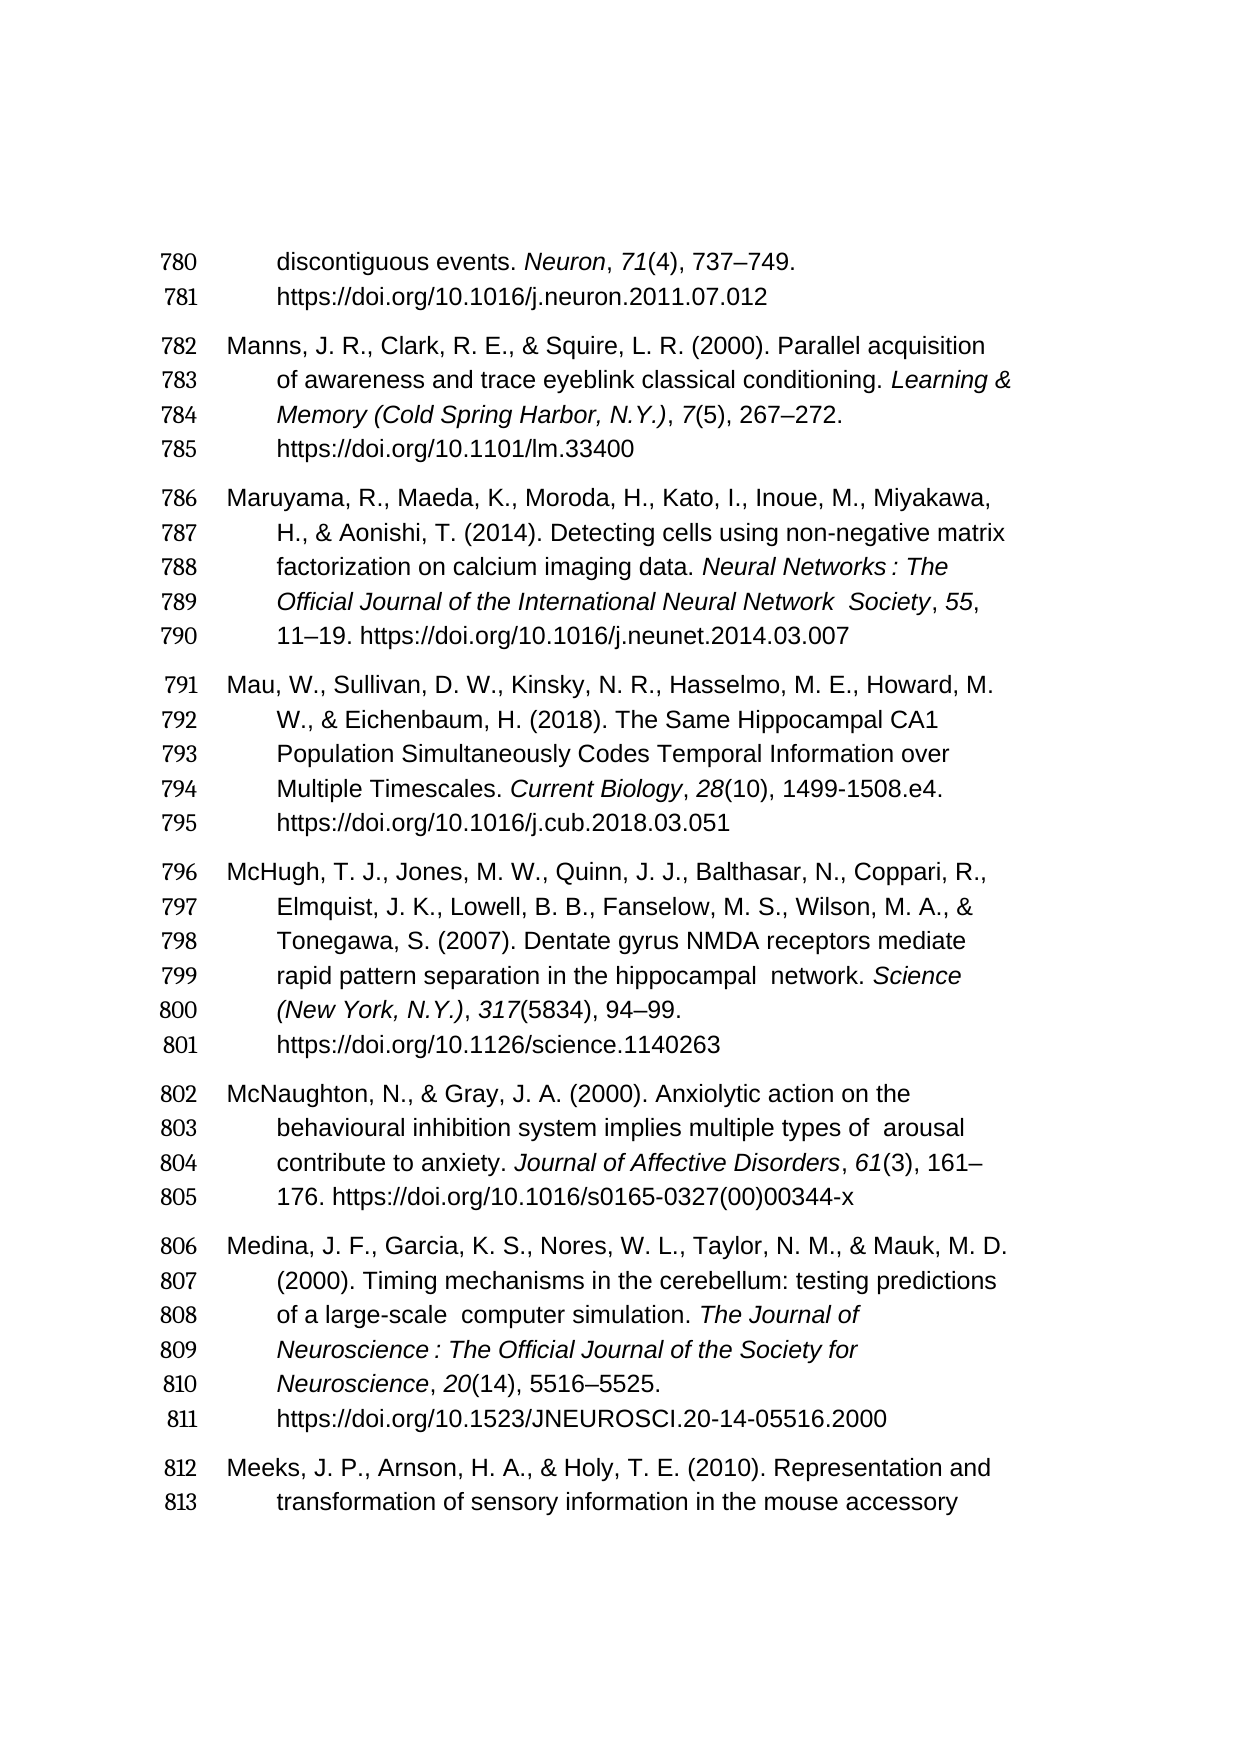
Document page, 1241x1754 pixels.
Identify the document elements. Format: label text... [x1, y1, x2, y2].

text discontiguous events. Neuron, 71(4), 737–749. https://doi.org/10.1016/j.neuron.2011.07.012 [226, 247, 1014, 310]
text Maruyama, R., Maeda, K., Moroda, H., Kato, I., Inoue, M., Miyakawa, H., & Aonishi, T. (2014). Detecting cells using non-negative matrix factorization on calcium imaging data. Neural Networks : The Official Journal of the International Neural Network Society, 55, 11–19. https://doi.org/10.1016/j.neunet.2014.03.007 [226, 483, 1014, 650]
text McHugh, T. J., Jones, M. W., Quinn, J. J., Balthasar, N., Coppari, R., Elmquist, J. K., Lowell, B. B., Fanselow, M. S., Wilson, M. A., & Tonegawa, S. (2007). Dentate gyrus NMDA receptors mediate rapid pattern separation in the hippocampal network. Science (New York, N.Y.), 317(5834), 94–99. https://doi.org/10.1126/science.1140263 [226, 857, 1014, 1058]
text Manns, J. R., Clark, R. E., & Squire, L. R. (2000). Parallel acquisition of awareness and trace eyeblink classical conditioning. Learning & Memory (Cold Spring Harbor, N.Y.), 7(5), 267–272. https://doi.org/10.1101/lm.33400 [226, 331, 1014, 463]
text Medina, J. F., Garcia, K. S., Nores, W. L., Taylor, N. M., & Mauk, M. D. (2000). Timing mechanisms in the cerebellum: testing predictions of a large-scale computer simulation. The Journal of Neuroscience : The Official Journal of the Society for Neuroscience, 20(14), 5516–5525. https://doi.org/10.1523/JNEUROSCI.20-14-05516.2000 [226, 1231, 1014, 1432]
text McNaughton, N., & Gray, J. A. (2000). Anxiolytic action on the behavioural inhibition system implies multiple types of arousal contribute to anxiety. Journal of Affective Disorders, 61(3), 161–176. https://doi.org/10.1016/s0165-0327(00)00344-x [226, 1079, 1014, 1211]
text Meeks, J. P., Arnson, H. A., & Holy, T. E. (2010). Representation and transformation of sensory information in the mouse accessory [226, 1453, 1014, 1516]
text Mau, W., Sullivan, D. W., Kinsky, N. R., Hasselmo, M. E., Howard, M. W., & Eichenbaum, H. (2018). The Same Hippocampal CA1 Population Simultaneously Codes Temporal Information over Multiple Timescales. Current Biology, 28(10), 1499-1508.e4. https://doi.org/10.1016/j.cub.2018.03.051 [226, 670, 1014, 837]
